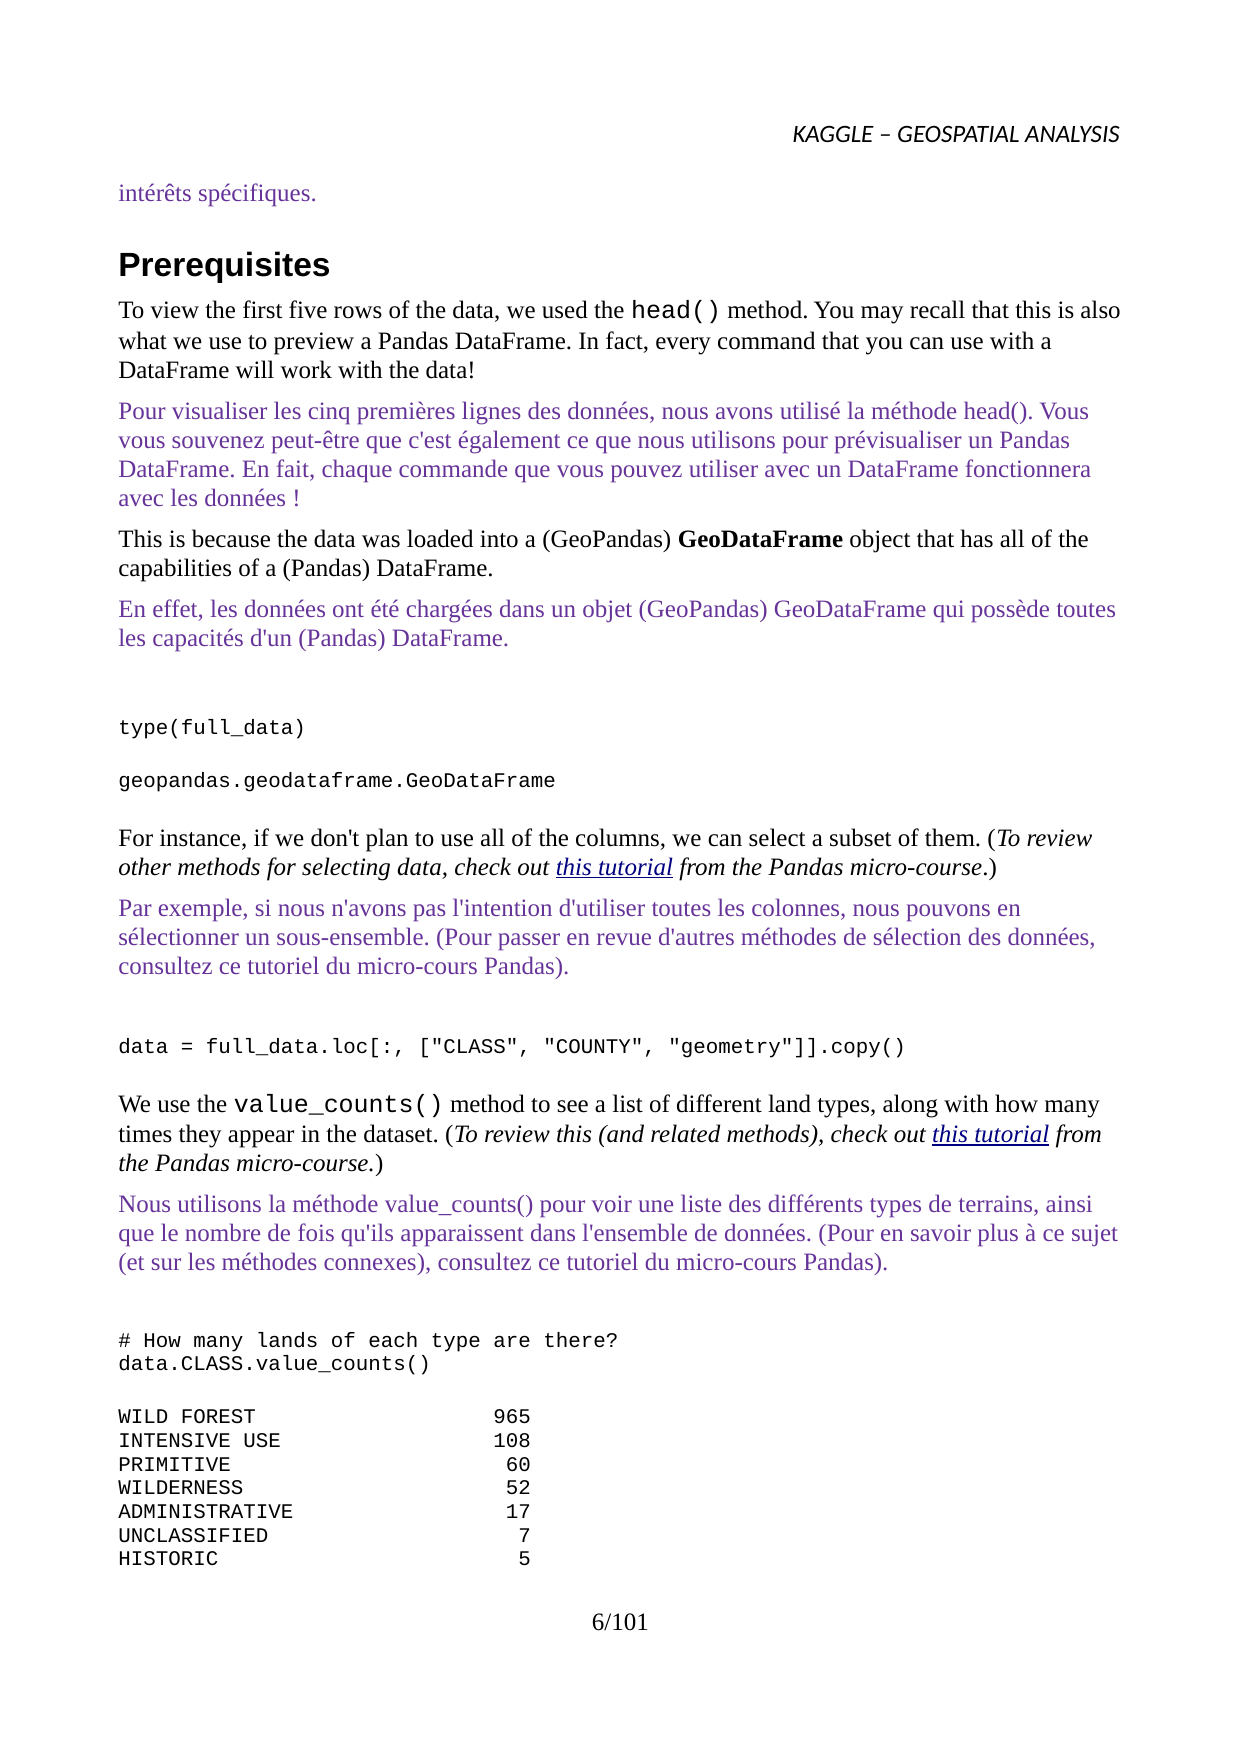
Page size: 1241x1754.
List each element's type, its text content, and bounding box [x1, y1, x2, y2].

text INTENSIVE USE 108 [118, 1430, 1122, 1454]
text En effet, les données ont été chargées dans un objet (GeoPandas) GeoDataFrame qui possède toutes les capacités d'un (Pandas) DataFrame. [118, 594, 1122, 651]
text Par exemple, si nous n'avons pas l'intention d'utiliser toutes les colonnes, nous pouvons en sélectionner un sous-ensemble. (Pour passer en revue d'autres méthodes de sélection des données, consultez ce tutoriel du micro-cours Pandas). [118, 893, 1122, 979]
text geopandas.geodataframe.GeoDataFrame [118, 770, 1122, 794]
text data = full_data.loc[:, ["CLASS", "COUNTY", "geometry"]].copy() [118, 1036, 1122, 1059]
text ADMINISTRATIVE 17 [118, 1501, 1122, 1524]
text # How many lands of each type are there? [118, 1329, 1122, 1353]
text To view the first five rows of the data, we used the head() method. You may recall that this is also what we use to preview a Pandas DataFrame. In fact, every command that you can use with a DataFrame will work with the data! [118, 296, 1122, 384]
text PRIMITIVE 60 [118, 1454, 1122, 1477]
text intérêts spécifiques. [118, 178, 1122, 207]
text type(full_data) [118, 717, 1122, 741]
text WILDERNESS 52 [118, 1477, 1122, 1501]
text HISTORIC 5 [118, 1548, 1122, 1572]
text We use the value_counts() method to see a list of different land types, along with how many times they appear in the dataset. (To review this (and related methods), check out this tutorial from the Pandas micro-course.) [118, 1089, 1122, 1177]
subtitle Prerequisites [118, 244, 1122, 283]
text Nous utilisons la méthode value_counts() pour voir une liste des différents types de terrains, ainsi que le nombre de fois qu'ils apparaissent dans l'ensemble de données. (Pour en savoir plus à ce sujet (et sur les méthodes connexes), consultez ce tutoriel du micro-cours Pandas). [118, 1189, 1122, 1276]
text Pour visualiser les cinq premières lignes des données, nous avons utilisé la méthode head(). Vous vous souvenez peut-être que c'est également ce que nous utilisons pour prévisualiser un Pandas DataFrame. En fait, chaque commande que vous pouvez utiliser avec un DataFrame fonctionnera avec les données ! [118, 396, 1122, 511]
text UNCLASSIFIED 7 [118, 1524, 1122, 1548]
text For instance, if we don't plan to use all of the columns, we can select a subset of them. (To review other methods for selecting data, check out this tutorial from the Pandas micro-course.) [118, 823, 1122, 881]
text data.CLASS.value_counts() [118, 1353, 1122, 1377]
text This is because the data was loaded into a (GeoPandas) GeoDataFrame object that has all of the capabilities of a (Pandas) DataFrame. [118, 524, 1122, 581]
text WILD FOREST 965 [118, 1406, 1122, 1430]
